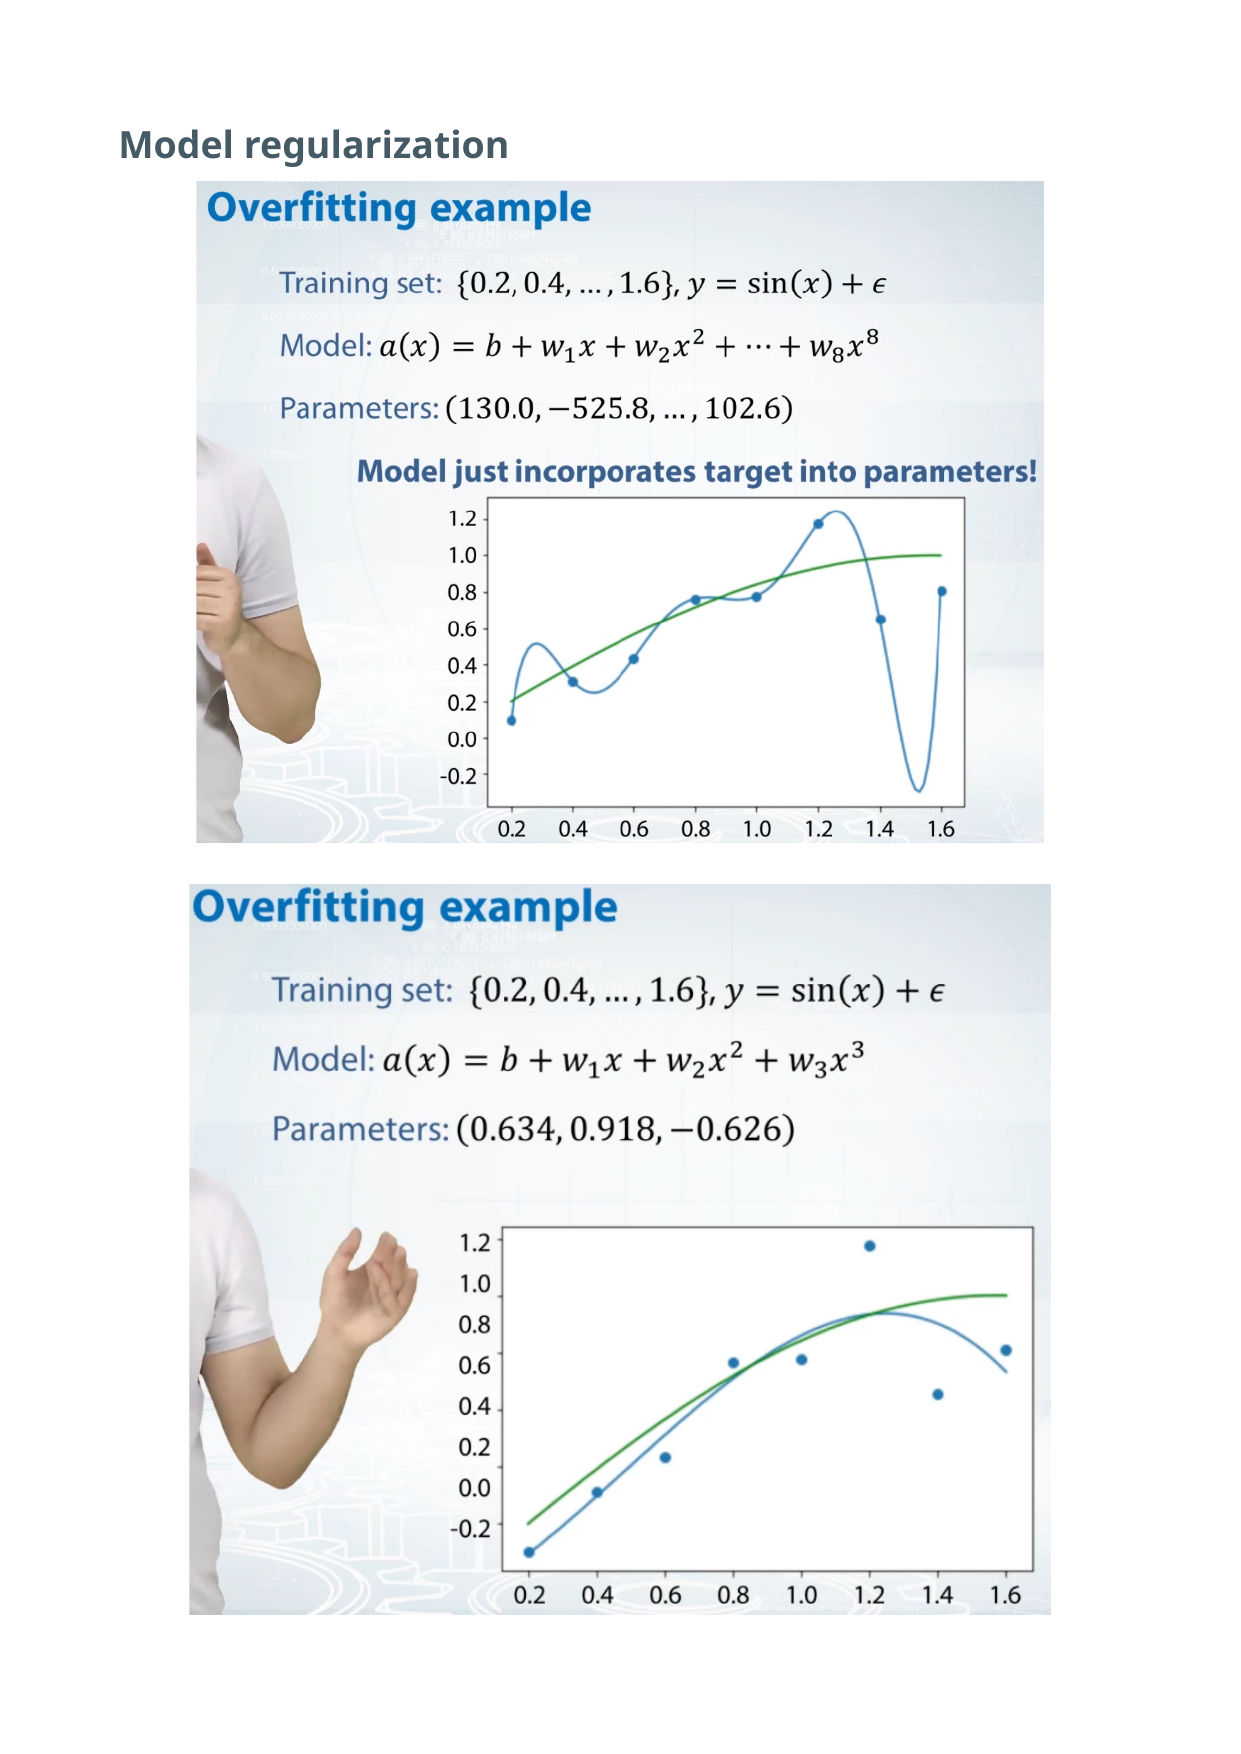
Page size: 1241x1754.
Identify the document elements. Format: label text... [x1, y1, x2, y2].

subtitle Model regularization [118, 118, 1122, 169]
picture [196, 181, 1044, 843]
picture [189, 884, 1051, 1615]
